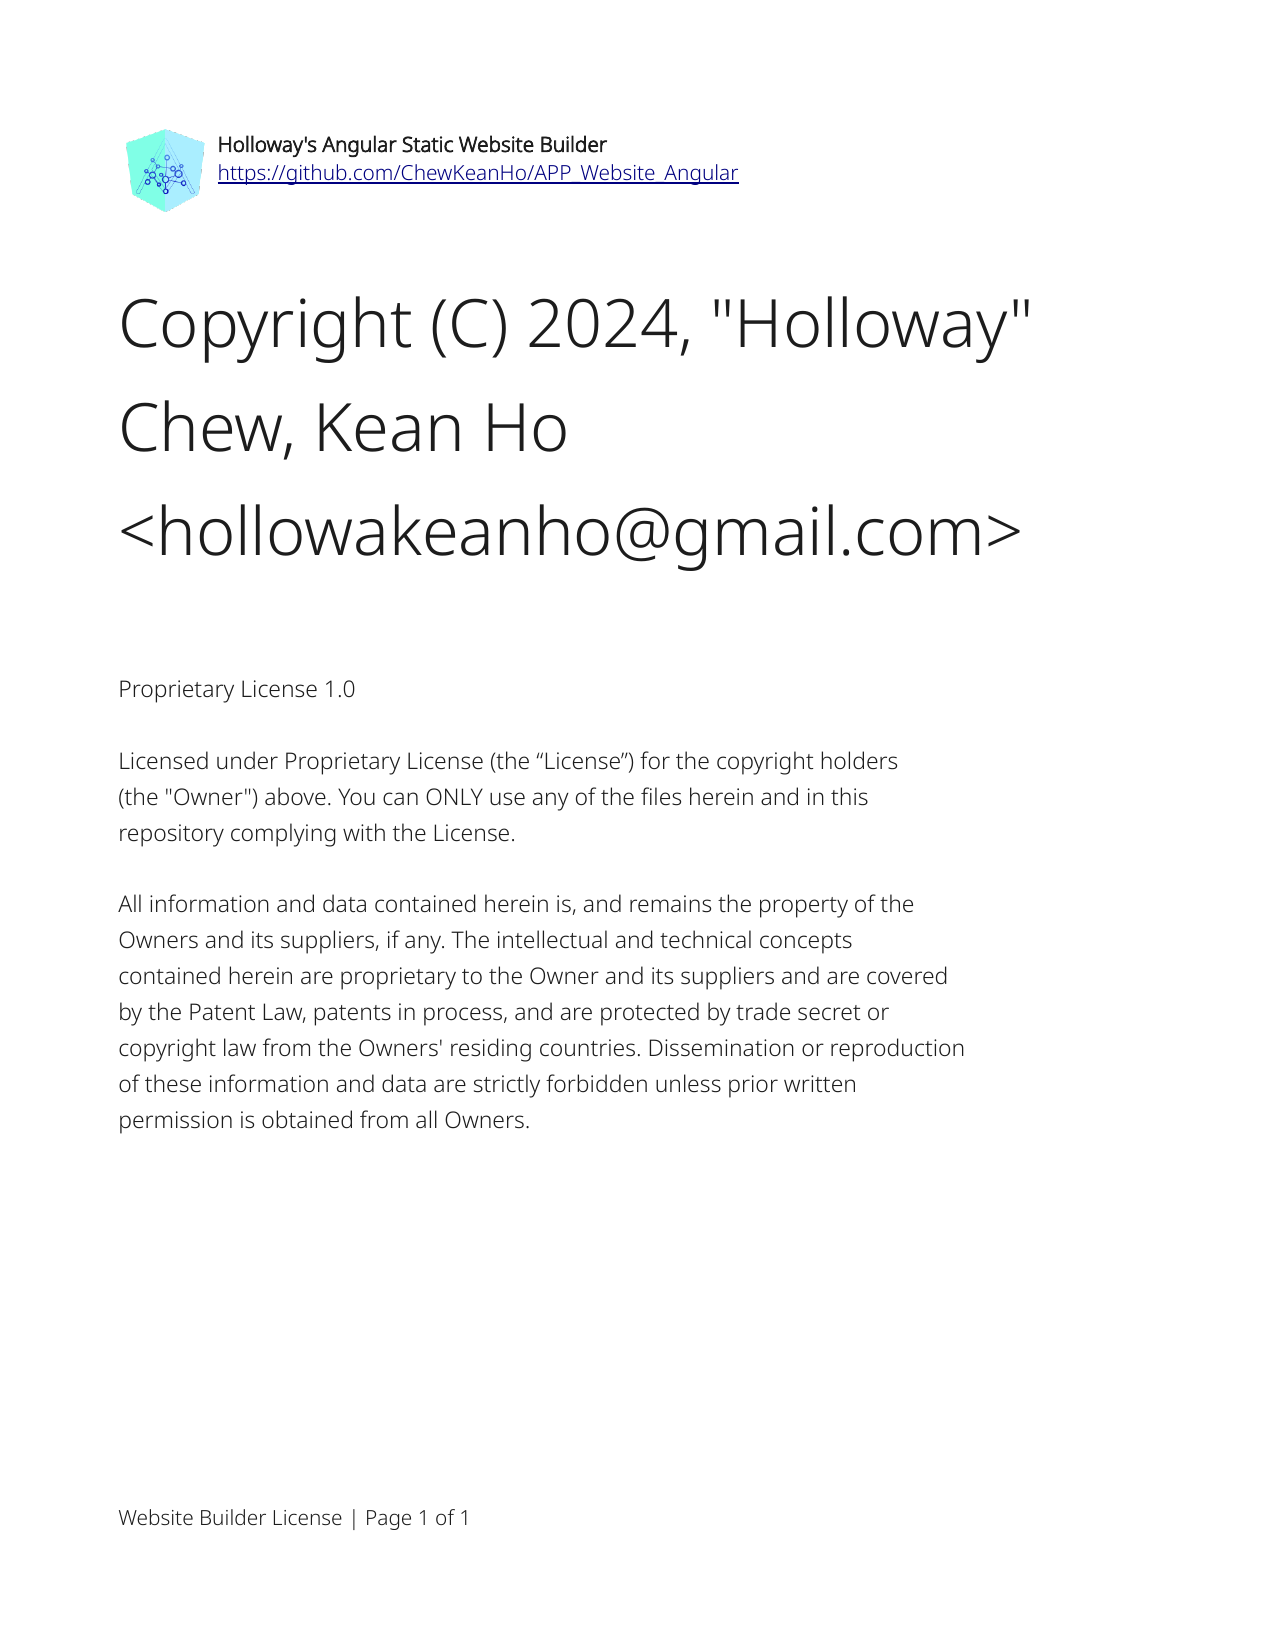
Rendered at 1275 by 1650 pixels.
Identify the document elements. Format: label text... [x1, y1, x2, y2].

text All information and data contained herein is, and remains the property of the [118, 888, 1157, 919]
title Copyright (C) 2024, "Holloway" Chew, Kean Ho <hollowakeanho@gmail.com> [118, 276, 1157, 575]
text contained herein are proprietary to the Owner and its suppliers and are covered [118, 960, 1157, 991]
text Owners and its suppliers, if any. The intellectual and technical concepts [118, 924, 1157, 956]
text copyright law from the Owners' residing countries. Dissemination or reproduction [118, 1032, 1157, 1063]
text by the Patent Law, patents in process, and are protected by trade secret or [118, 996, 1157, 1027]
text (the "Owner") above. You can ONLY use any of the files herein and in this [118, 781, 1157, 812]
text Licensed under Proprietary License (the “License”) for the copyright holders [118, 744, 1157, 776]
text Proprietary License 1.0 [118, 673, 1157, 704]
text permission is obtained from all Owners. [118, 1104, 1157, 1135]
picture [123, 129, 207, 212]
text of these information and data are strictly forbidden unless prior written [118, 1068, 1157, 1099]
text repository complying with the License. [118, 816, 1157, 848]
